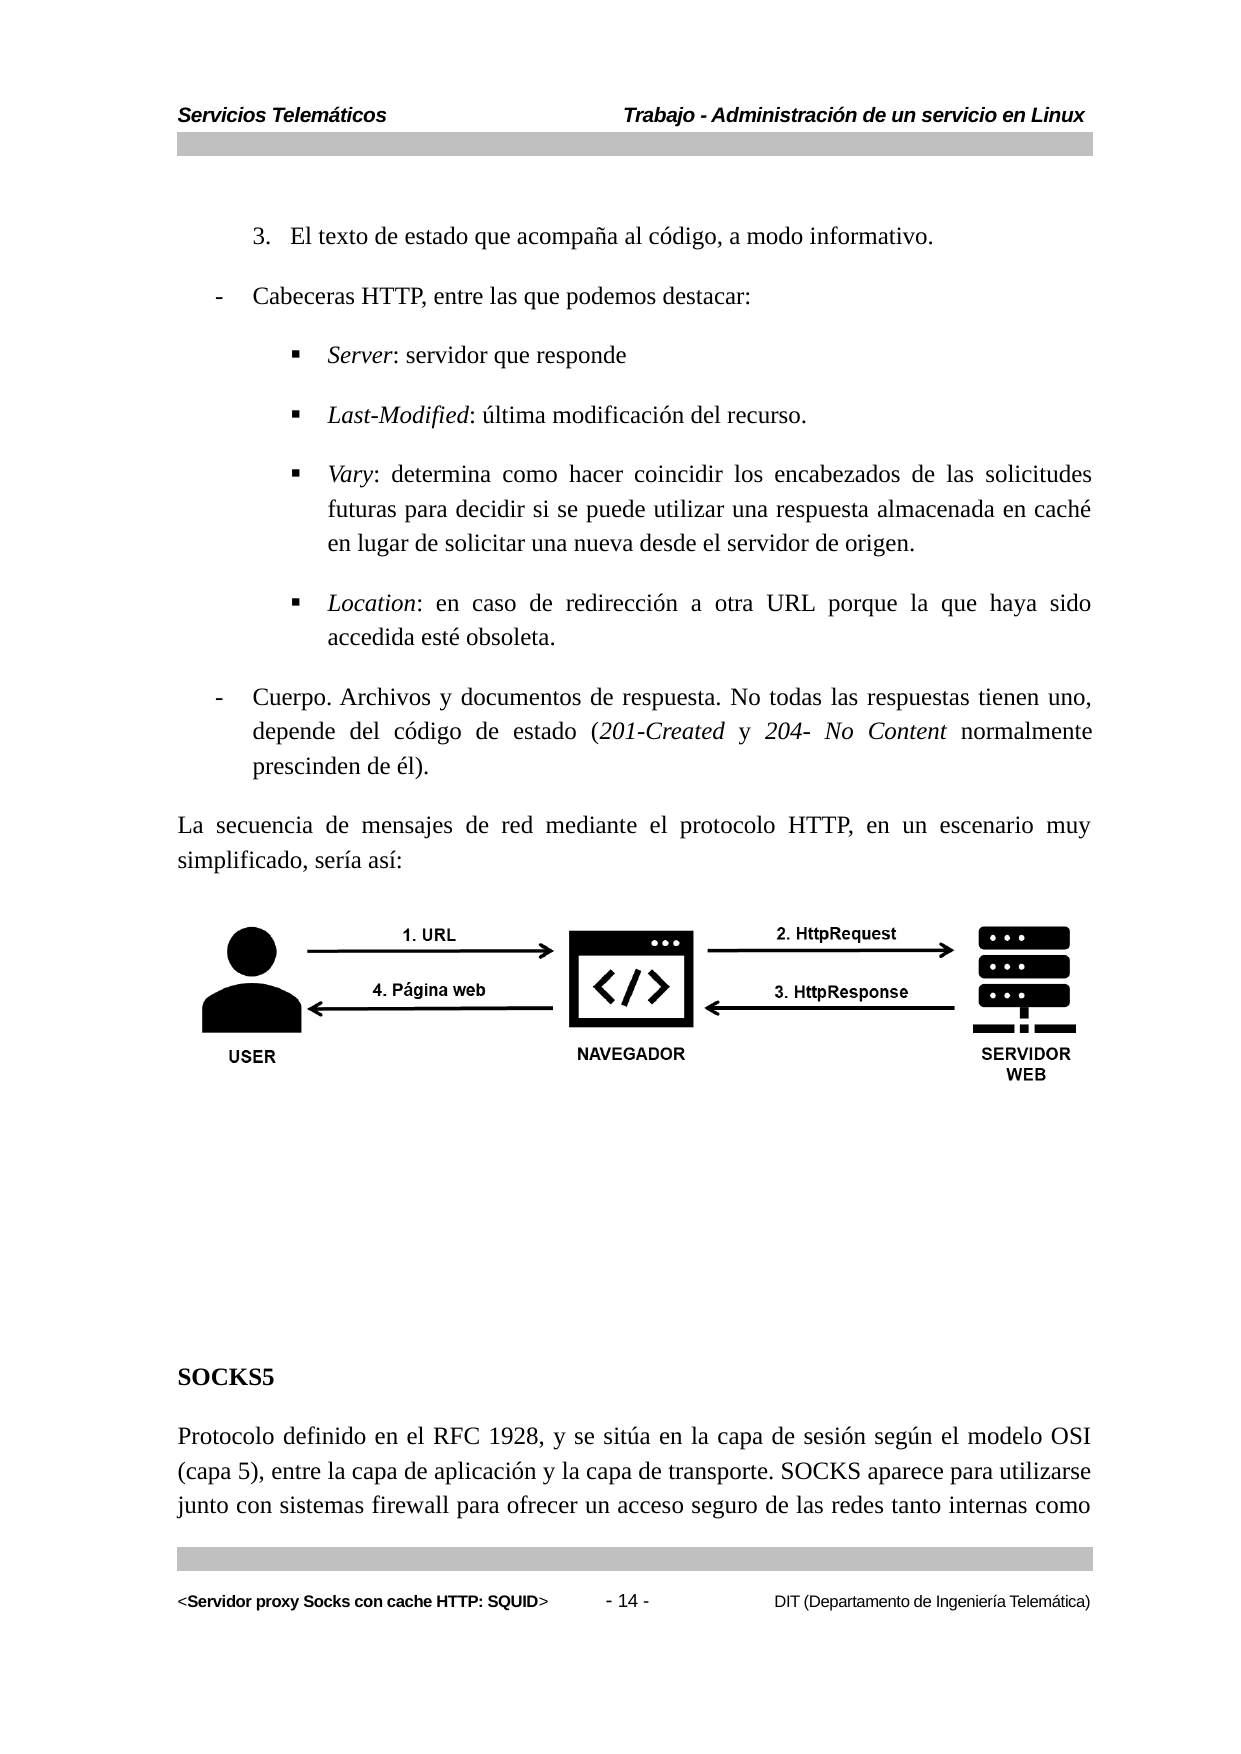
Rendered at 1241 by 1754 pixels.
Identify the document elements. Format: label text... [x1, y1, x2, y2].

list Last-Modified: última modificación del recurso. [290, 400, 1093, 429]
list Cuerpo. Archivos y documentos de respuesta. No todas las respuestas tienen uno, depende del código de estado (201-Created y 204- No Content normalmente prescinden de él). [215, 682, 1093, 779]
list Cabeceras HTTP, entre las que podemos destacar: [215, 281, 1093, 310]
text SOCKS5 [177, 1362, 1093, 1391]
list El texto de estado que acompaña al código, a modo informativo. [252, 221, 1093, 250]
list Vary: determina como hacer coincidir los encabezados de las solicitudes futuras para decidir si se puede utilizar una respuesta almacenada en caché en lugar de solicitar una nueva desde el servidor de origen. [290, 459, 1093, 557]
text La secuencia de mensajes de red mediante el protocolo HTTP, en un escenario muy simplificado, sería así: [177, 810, 1093, 873]
text Protocolo definido en el RFC 1928, y se sitúa en la capa de sesión según el modelo OSI (capa 5), entre la capa de aplicación y la capa de transporte. SOCKS aparece para utilizarse junto con sistemas firewall para ofrecer un acceso seguro de las redes tanto internas como [177, 1421, 1093, 1519]
list Location: en caso de redirección a otra URL porque la que haya sido accedida esté obsoleta. [290, 588, 1093, 651]
list Server: servidor que responde [290, 340, 1093, 369]
